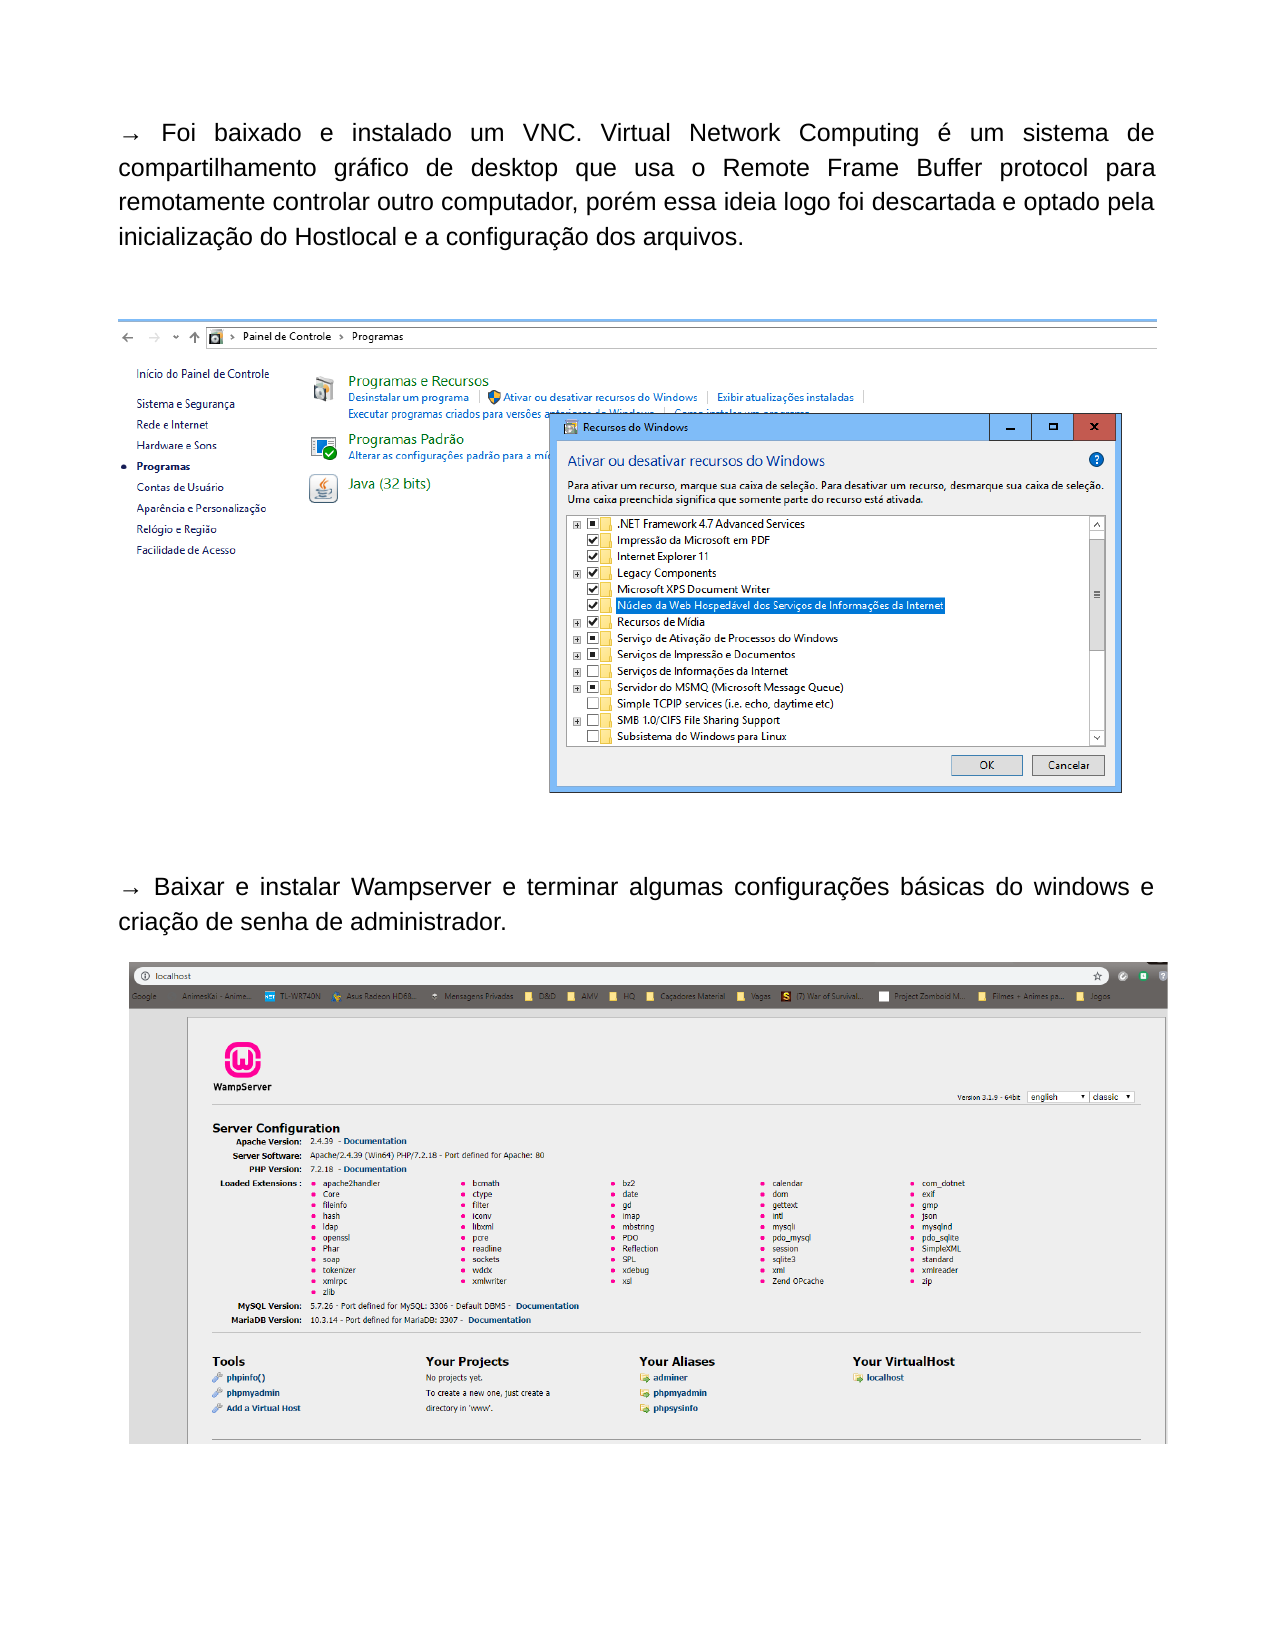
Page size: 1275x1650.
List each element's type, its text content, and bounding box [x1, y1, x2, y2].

text → Baixar e instalar Wampserver e terminar algumas configurações básicas do windows e criação de senha de administrador. [118, 867, 1157, 936]
picture [129, 962, 1168, 1444]
text → Foi baixado e instalado um VNC. Virtual Network Computing é um sistema de compartilhamento gráfico de desktop que usa o Remote Frame Buffer protocol para remotamente controlar outro computador, porém essa ideia logo foi descartada e optado pela inicialização do Hostlocal e a configuração dos arquivos. [118, 118, 1157, 250]
picture [118, 319, 1157, 867]
